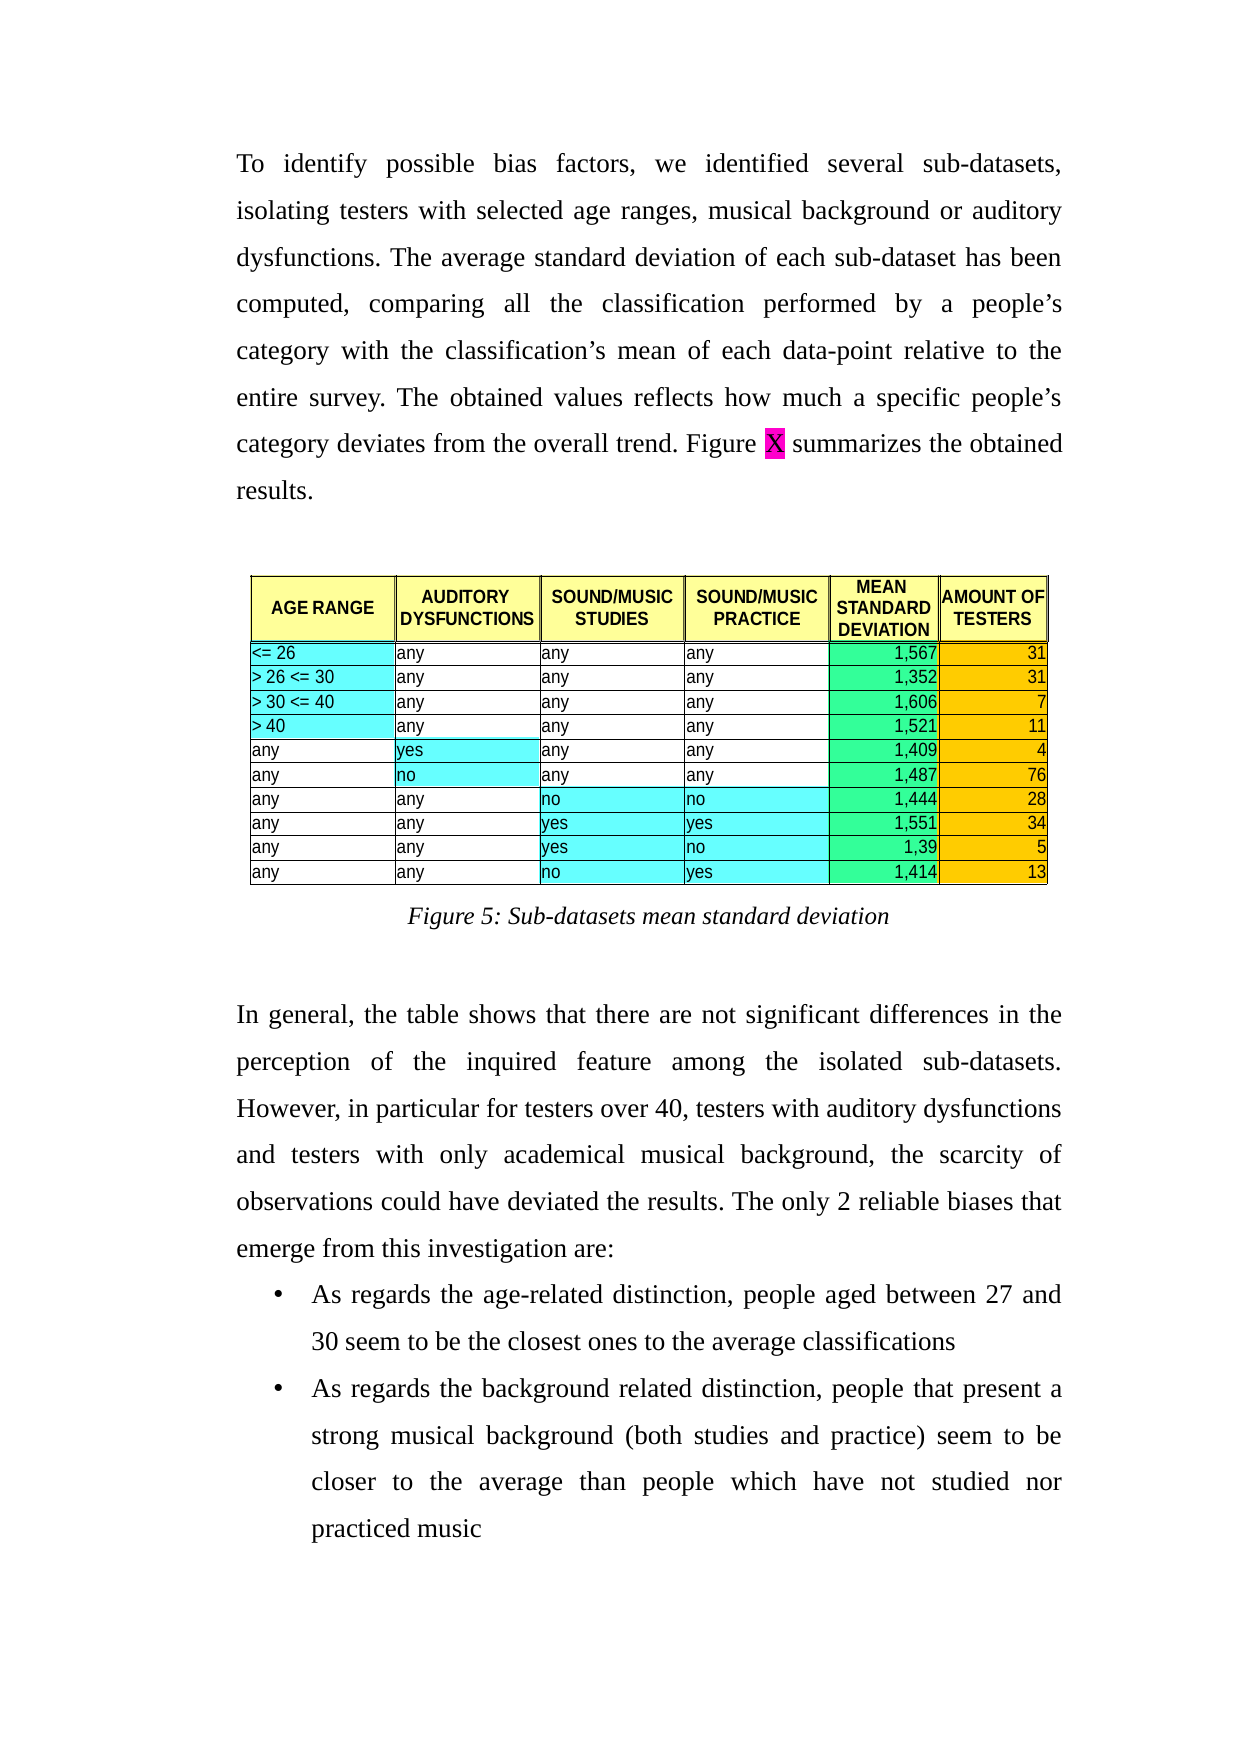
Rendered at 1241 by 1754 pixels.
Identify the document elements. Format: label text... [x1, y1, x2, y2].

text Figure 5: Sub-datasets mean standard deviation [243, 587, 1056, 930]
list As regards the age-related distinction, people aged between 27 and 30 seem to be the closest ones to the average classifications [274, 1278, 1063, 1356]
text In general, the table shows that there are not significant differences in the perception of the inquired feature among the isolated sub-datasets. However, in particular for testers over 40, testers with auditory dysfunctions and testers with only academical musical background, the scarcity of observations could have deviated the results. The only 2 reliable biases that emerge from this investigation are: [236, 998, 1063, 1263]
list As regards the background related distinction, people that present a strong musical background (both studies and practice) seem to be closer to the average than people which have not studied nor practiced music [274, 1372, 1063, 1543]
text To identify possible bias factors, we identified several sub-datasets, isolating testers with selected age ranges, musical background or auditory dysfunctions. The average standard deviation of each sub-dataset has been computed, comparing all the classification performed by a people’s category with the classification’s mean of each data-point relative to the entire survey. The obtained values reflects how much a specific people’s category deviates from the overall trend. Figure X summarizes the obtained results. [236, 148, 1063, 505]
